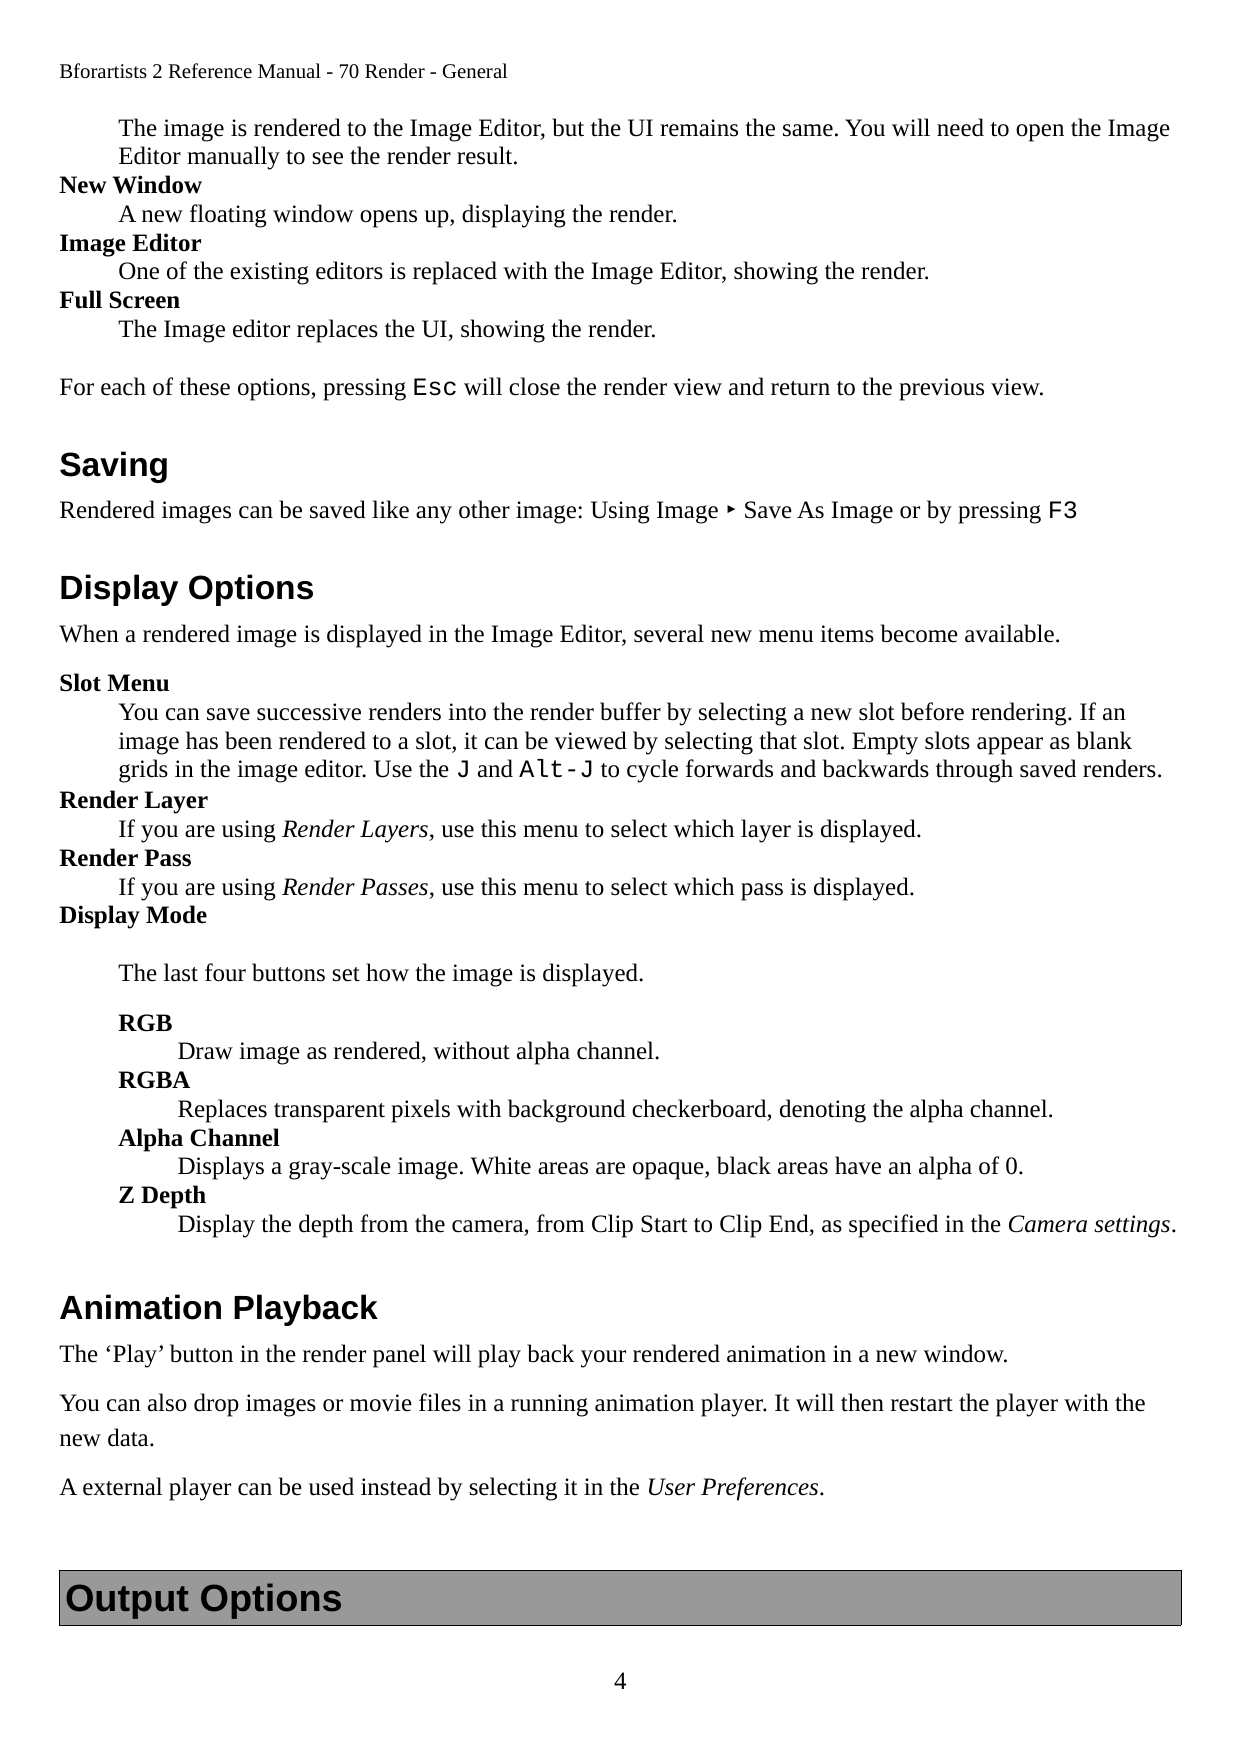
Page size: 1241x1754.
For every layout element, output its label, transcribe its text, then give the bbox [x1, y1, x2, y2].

subtitle Slot Menu [59, 668, 1181, 697]
subtitle Image Editor [59, 228, 1181, 256]
text The last four buttons set how the image is displayed. [118, 958, 1181, 987]
list You can save successive renders into the render buffer by selecting a new slot before rendering. If an image has been rendered to a slot, it can be viewed by selecting that slot. Empty slots appear as blank grids in the image editor. Use the J and Alt-J to cycle forwards and backwards through saved renders. [118, 697, 1181, 785]
table_header Output Options [60, 1571, 1181, 1625]
subtitle New Window [59, 170, 1181, 199]
list Replaces transparent pixels with background checkerboard, denoting the alpha channel. [177, 1094, 1181, 1123]
subtitle RGB [118, 1008, 1181, 1036]
text A external player can be used instead by selecting it in the User Preferences. [59, 1472, 1181, 1500]
text The ‘Play’ button in the render panel will play back your rendered animation in a new window. [59, 1339, 1181, 1368]
subtitle Render Layer [59, 785, 1181, 814]
subtitle Z Depth [118, 1180, 1181, 1209]
list Draw image as rendered, without alpha channel. [177, 1036, 1181, 1065]
text For each of these options, pressing Esc will close the render view and return to the previous view. [59, 372, 1181, 403]
subtitle Display Mode [59, 900, 1181, 929]
text When a rendered image is displayed in the Image Editor, several new menu items become available. [59, 619, 1181, 648]
subtitle Display Options [59, 568, 1181, 607]
subtitle Saving [59, 444, 1181, 483]
list If you are using Render Layers, use this menu to select which layer is displayed. [118, 814, 1181, 843]
list If you are using Render Passes, use this menu to select which pass is displayed. [118, 872, 1181, 900]
text Rendered images can be saved like any other image: Using Image ‣ Save As Image or by pressing F3 [59, 496, 1181, 526]
list One of the existing editors is replaced with the Image Editor, showing the render. [118, 256, 1181, 285]
list Displays a gray-scale image. White areas are opaque, black areas have an alpha of 0. [177, 1151, 1181, 1180]
list A new floating window opens up, displaying the render. [118, 199, 1181, 228]
list The image is rendered to the Image Editor, but the UI remains the same. You will need to open the Image Editor manually to see the render result. [118, 113, 1181, 170]
subtitle Full Screen [59, 285, 1181, 314]
list The Image editor replaces the UI, showing the render. [118, 314, 1181, 343]
subtitle Render Pass [59, 843, 1181, 872]
list Display the depth from the camera, from Clip Start to Clip End, as specified in the Camera settings. [177, 1209, 1181, 1238]
text You can also drop images or movie files in a running animation player. It will then restart the player with the new data. [59, 1388, 1181, 1451]
subtitle Animation Playback [59, 1288, 1181, 1327]
subtitle RGBA [118, 1065, 1181, 1094]
subtitle Alpha Channel [118, 1123, 1181, 1151]
